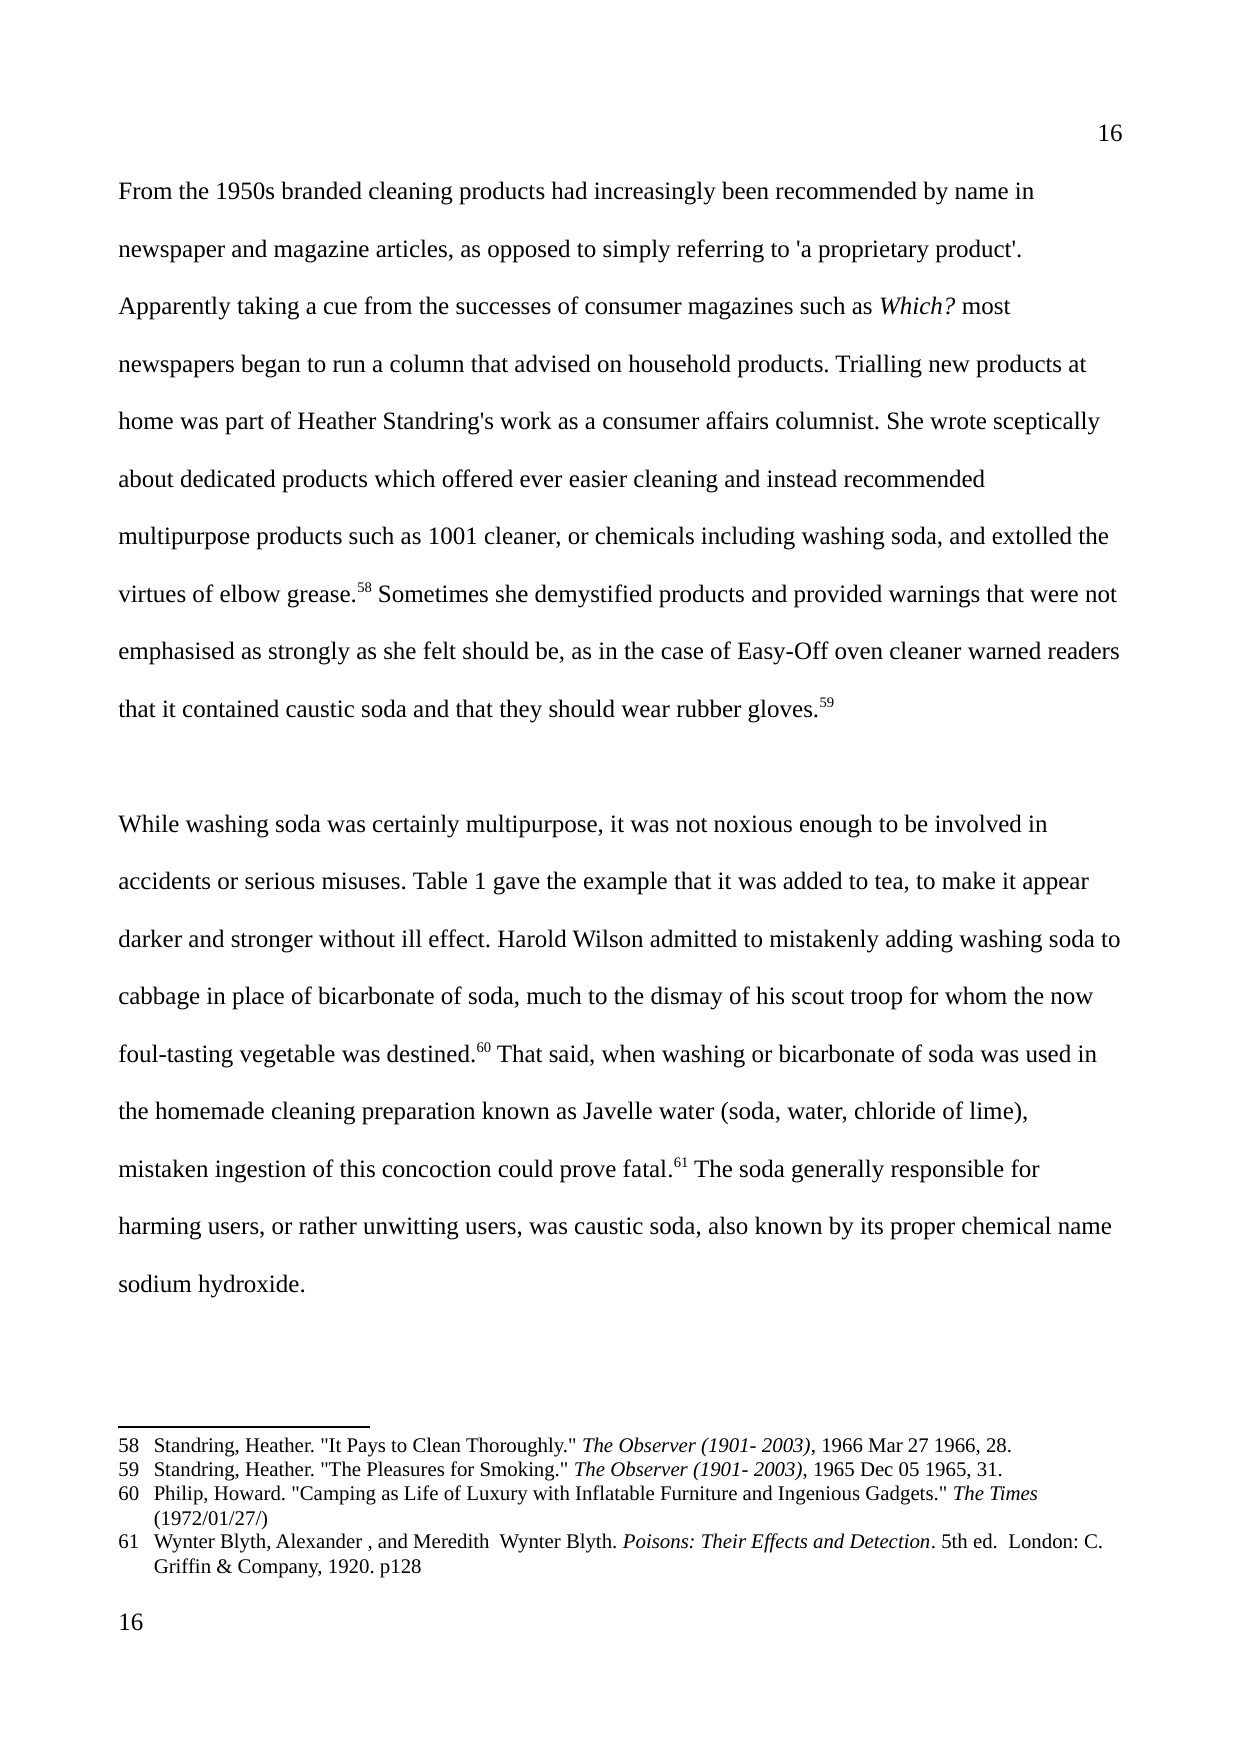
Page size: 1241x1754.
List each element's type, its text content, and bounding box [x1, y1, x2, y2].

text Philip, Howard. "Camping as Life of Luxury with Inflatable Furniture and Ingenious Gadgets." The Times (1972/01/27/) [118, 1481, 1122, 1529]
text Standring, Heather. "It Pays to Clean Thoroughly." The Observer (1901- 2003), 1966 Mar 27 1966, 28. [118, 1433, 1122, 1457]
text Wynter Blyth, Alexander , and Meredith Wynter Blyth. Poisons: Their Effects and Detection. 5th ed. London: C. Griffin & Company, 1920. p128 [118, 1529, 1122, 1578]
text From the 1950s branded cleaning products had increasingly been recommended by name in newspaper and magazine articles, as opposed to simply referring to 'a proprietary product'. Apparently taking a cue from the successes of consumer magazines such as Which? most newspapers began to run a column that advised on household products. Trialling new products at home was part of Heather Standring's work as a consumer affairs columnist. She wrote sceptically about dedicated products which offered ever easier cleaning and instead recommended multipurpose products such as 1001 cleaner, or chemicals including washing soda, and extolled the virtues of elbow grease. Sometimes she demystified products and provided warnings that were not emphasised as strongly as she felt should be, as in the case of Easy-Off oven cleaner warned readers that it contained caustic soda and that they should wear rubber gloves. [118, 176, 1122, 723]
text While washing soda was certainly multipurpose, it was not noxious enough to be involved in accidents or serious misuses. Table 1 gave the example that it was added to tea, to make it appear darker and stronger without ill effect. Harold Wilson admitted to mistakenly adding washing soda to cabbage in place of bicarbonate of soda, much to the dismay of his scout troop for whom the now foul-tasting vegetable was destined. That said, when washing or bicarbonate of soda was used in the homemade cleaning preparation known as Javelle water (soda, water, chloride of lime), mistaken ingestion of this concoction could prove fatal. The soda generally responsible for harming users, or rather unwitting users, was caustic soda, also known by its proper chemical name sodium hydroxide. [118, 809, 1122, 1298]
text Standring, Heather. "The Pleasures for Smoking." The Observer (1901- 2003), 1965 Dec 05 1965, 31. [118, 1457, 1122, 1481]
